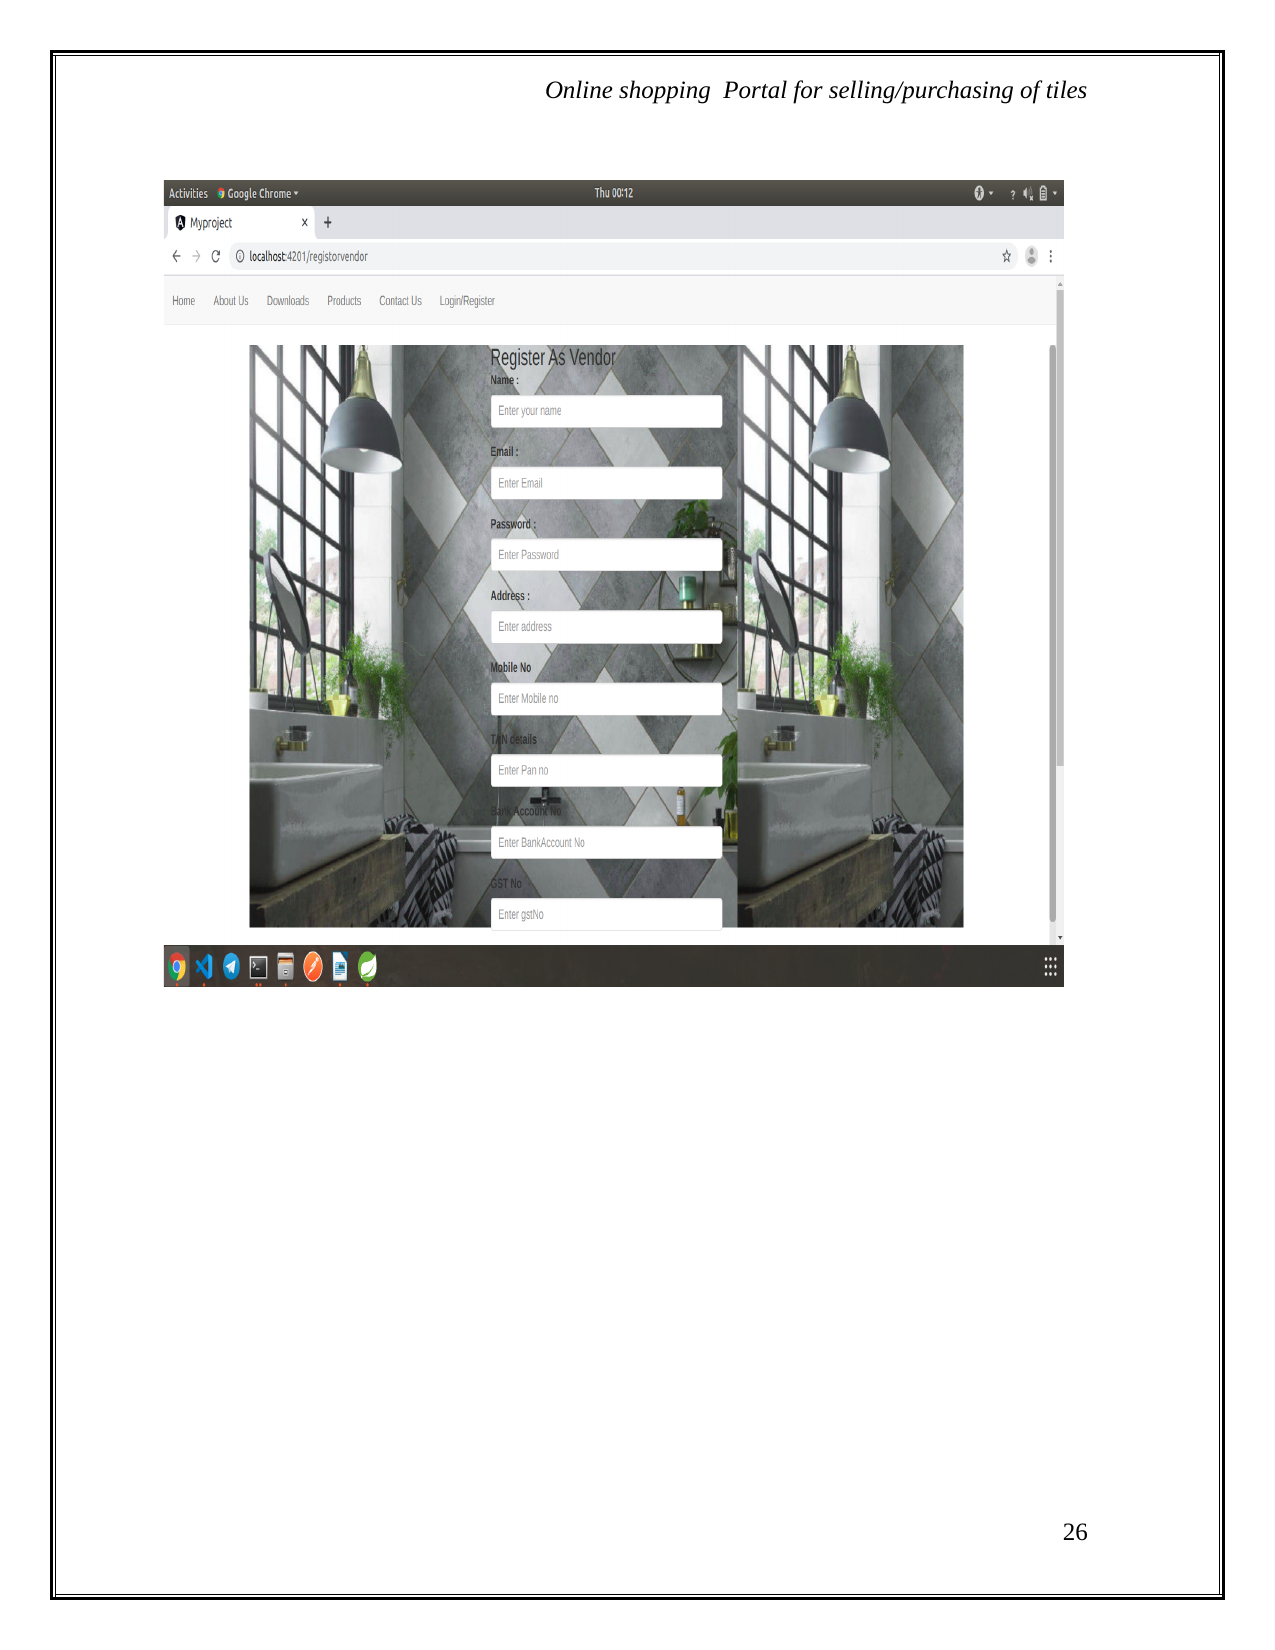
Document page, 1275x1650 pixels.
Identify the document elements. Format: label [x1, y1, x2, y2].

picture [163, 180, 1064, 987]
